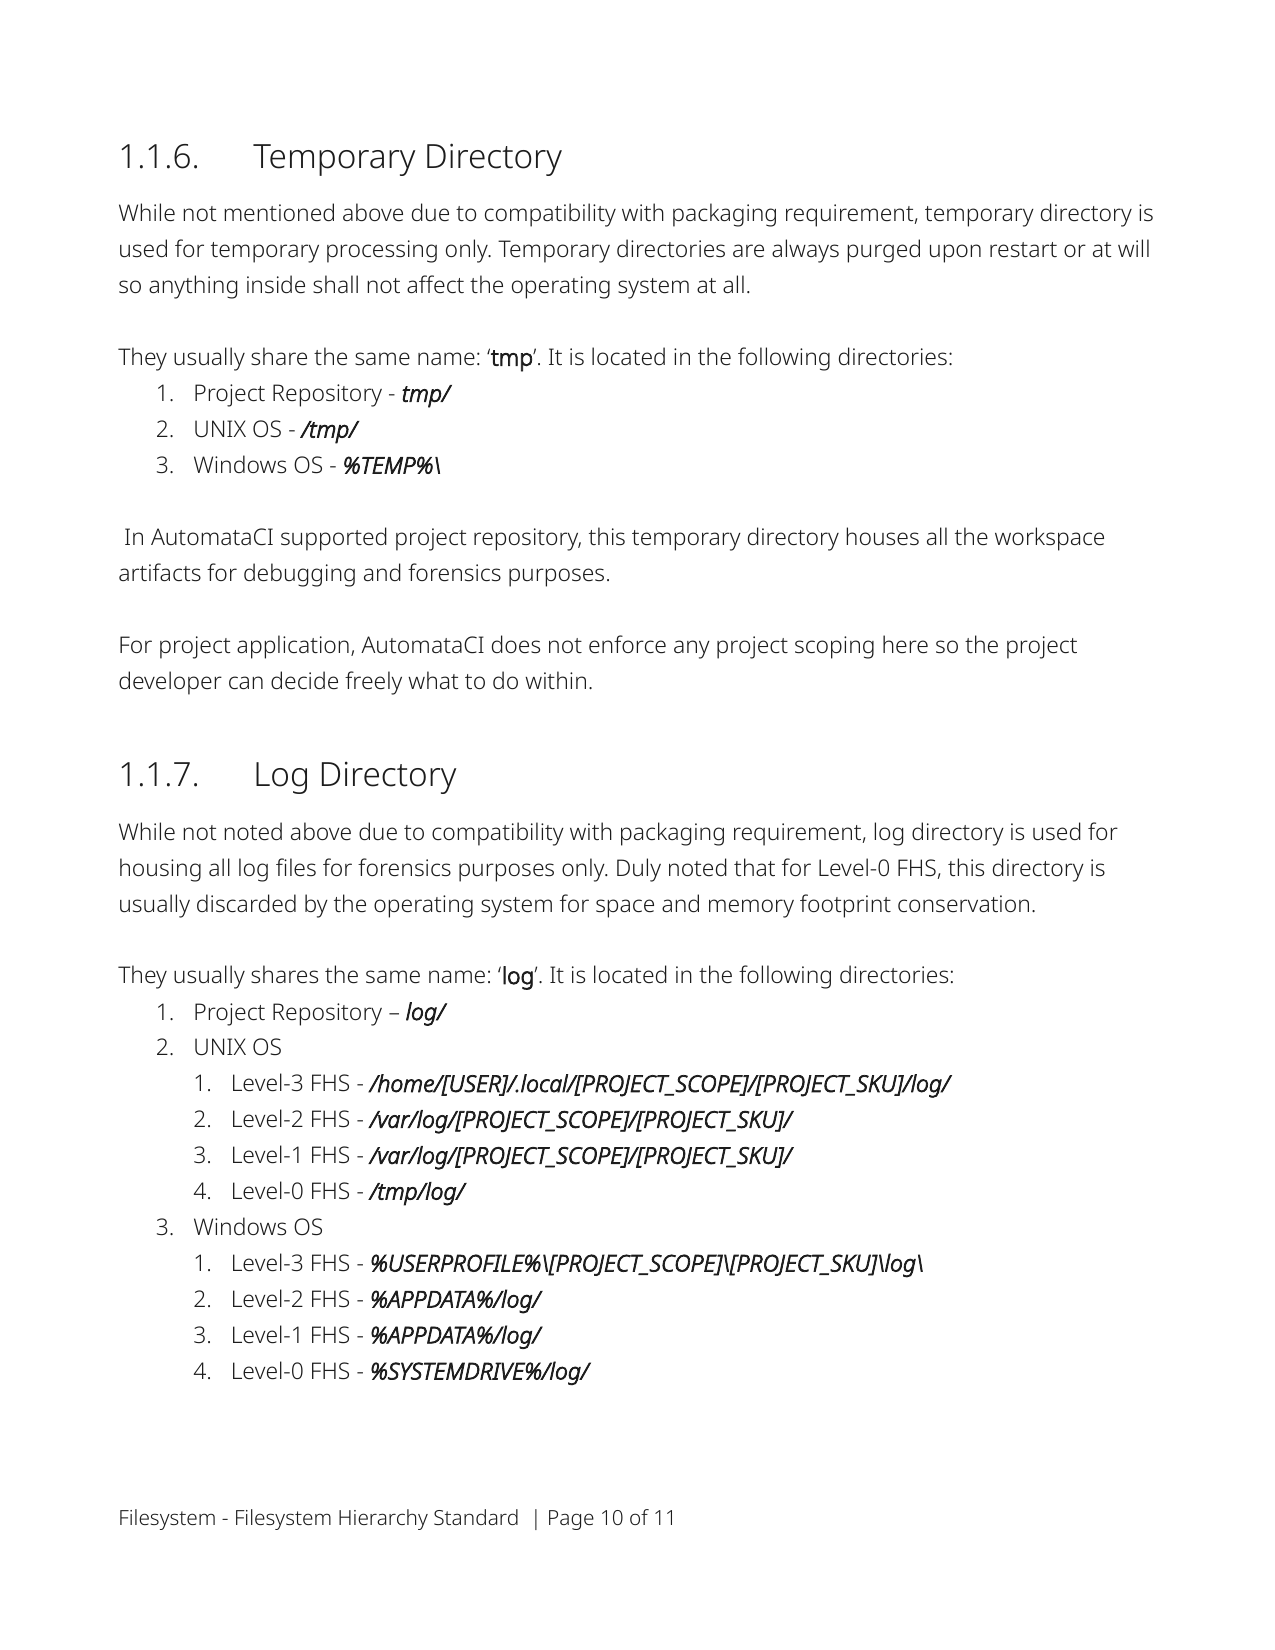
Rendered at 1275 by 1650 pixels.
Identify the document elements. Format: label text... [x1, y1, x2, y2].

list Project Repository – log/ [156, 995, 1157, 1027]
list Level-1 FHS - %APPDATA%/log/ [193, 1319, 1157, 1350]
list Level-0 FHS - %SYSTEMDRIVE%/log/ [193, 1355, 1157, 1386]
text While not noted above due to compatibility with packaging requirement, log directory is used for housing all log files for forensics purposes only. Duly noted that for Level-0 FHS, this directory is usually discarded by the operating system for space and memory footprint conservation. [118, 816, 1157, 919]
list UNIX OS - /tmp/ [156, 413, 1157, 444]
text In AutomataCI supported project repository, this temporary directory houses all the workspace artifacts for debugging and forensics purposes. [118, 521, 1157, 588]
text While not mentioned above due to compatibility with packaging requirement, temporary directory is used for temporary processing only. Temporary directories are always purged upon restart or at will so anything inside shall not affect the operating system at all. [118, 197, 1157, 301]
list Level-3 FHS - /home/[USER]/.local/[PROJECT_SCOPE]/[PROJECT_SKU]/log/ [193, 1067, 1157, 1098]
text For project application, AutomataCI does not enforce any project scoping here so the project developer can decide freely what to do within. [118, 629, 1157, 696]
list Level-3 FHS - %USERPROFILE%\[PROJECT_SCOPE]\[PROJECT_SKU]\log\ [193, 1247, 1157, 1278]
list Level-0 FHS - /tmp/log/ [193, 1175, 1157, 1206]
list Windows OS [156, 1211, 1157, 1242]
subtitle Log Directory [118, 751, 1157, 796]
text They usually shares the same name: ‘log’. It is located in the following directories: [118, 959, 1157, 991]
subtitle Temporary Directory [118, 133, 1157, 178]
list Windows OS - %TEMP%\ [156, 449, 1157, 480]
text They usually share the same name: ‘tmp’. It is located in the following directories: [118, 341, 1157, 372]
list Level-1 FHS - /var/log/[PROJECT_SCOPE]/[PROJECT_SKU]/ [193, 1139, 1157, 1170]
list UNIX OS [156, 1031, 1157, 1063]
list Project Repository - tmp/ [156, 377, 1157, 408]
list Level-2 FHS - %APPDATA%/log/ [193, 1283, 1157, 1314]
list Level-2 FHS - /var/log/[PROJECT_SCOPE]/[PROJECT_SKU]/ [193, 1103, 1157, 1134]
